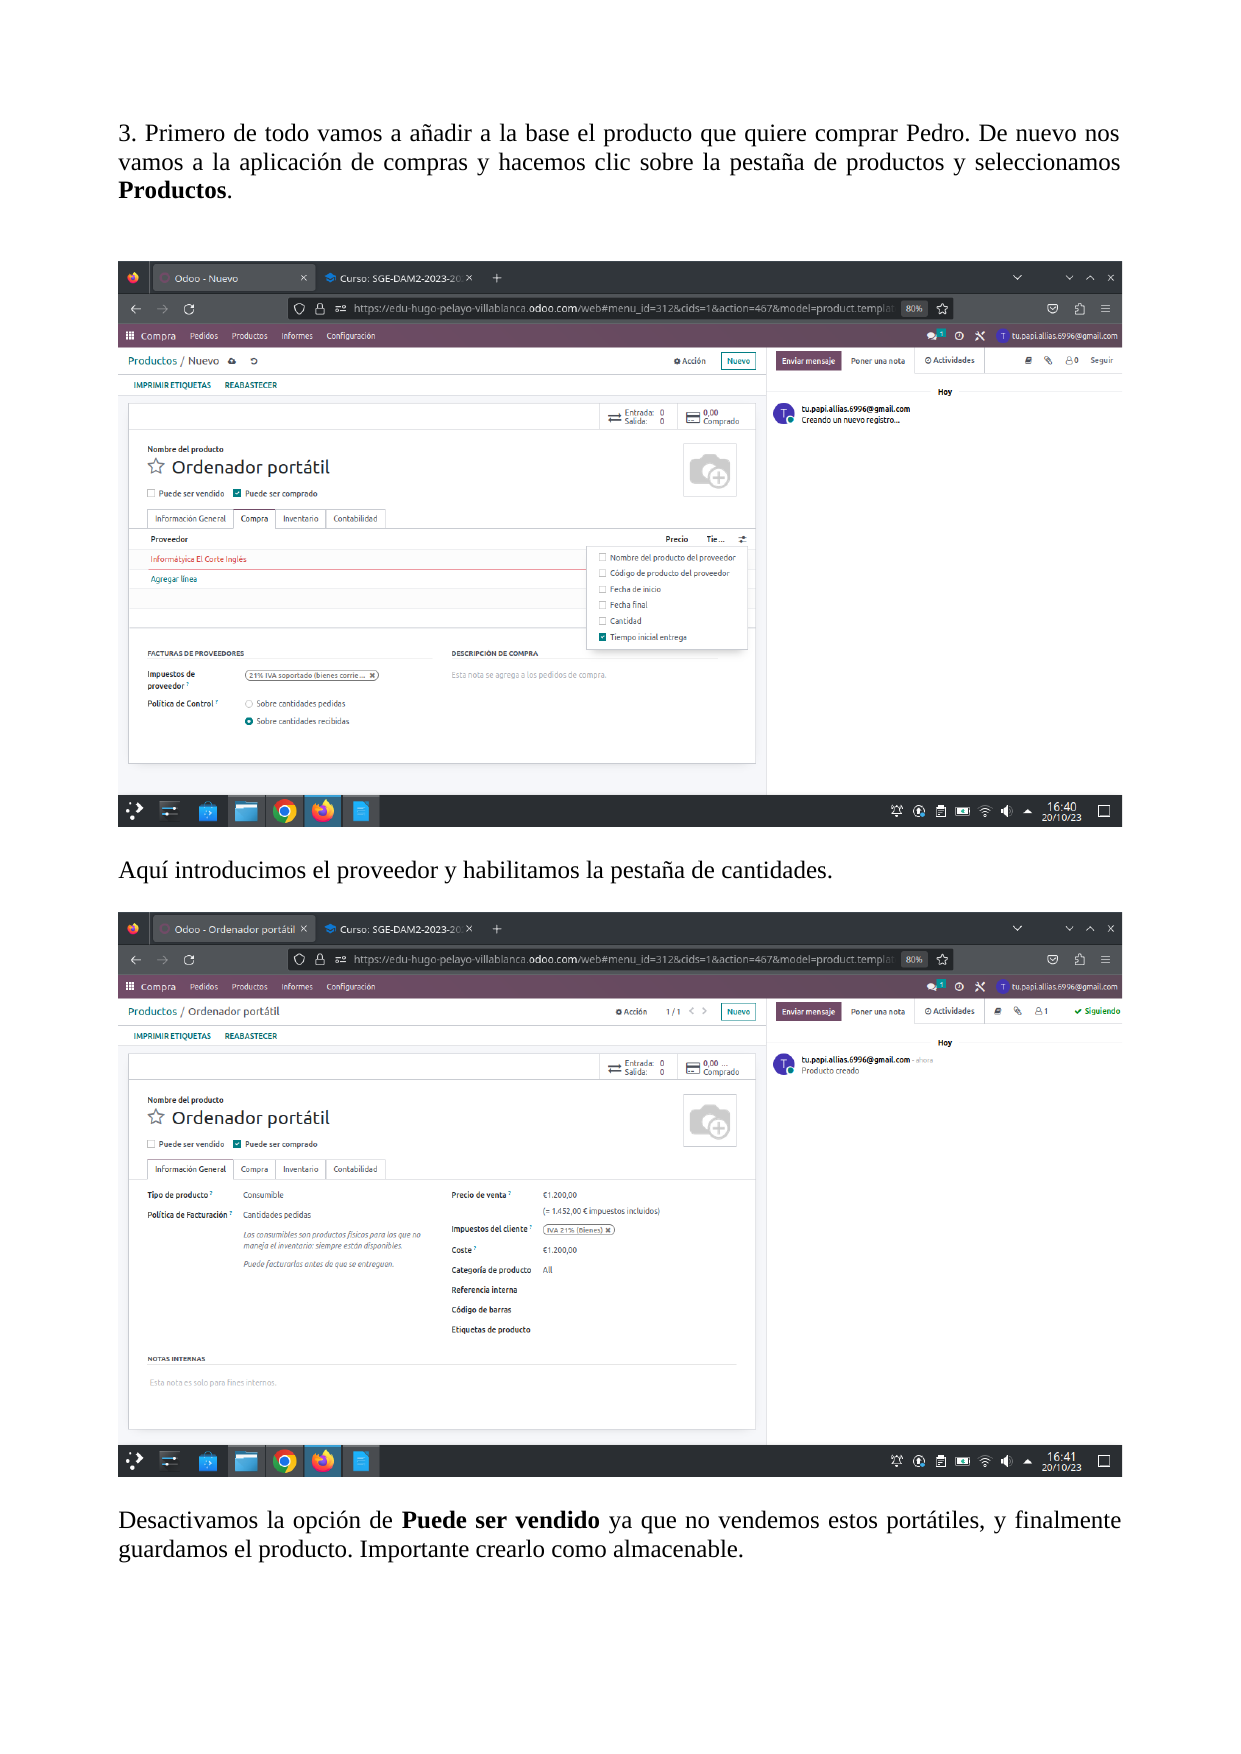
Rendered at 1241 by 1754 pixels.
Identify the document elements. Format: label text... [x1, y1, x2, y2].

picture [118, 261, 1123, 827]
text Aquí introducimos el proveedor y habilitamos la pestaña de cantidades. [118, 855, 1122, 884]
picture [118, 912, 1123, 1477]
text Desactivamos la opción de Puede ser vendido ya que no vendemos estos portátiles, y finalmente guardamos el producto. Importante crearlo como almacenable. [118, 1506, 1122, 1563]
text 3. Primero de todo vamos a añadir a la base el producto que quiere comprar Pedro. De nuevo nos vamos a la aplicación de compras y hacemos clic sobre la pestaña de productos y seleccionamos Productos. [118, 118, 1122, 204]
